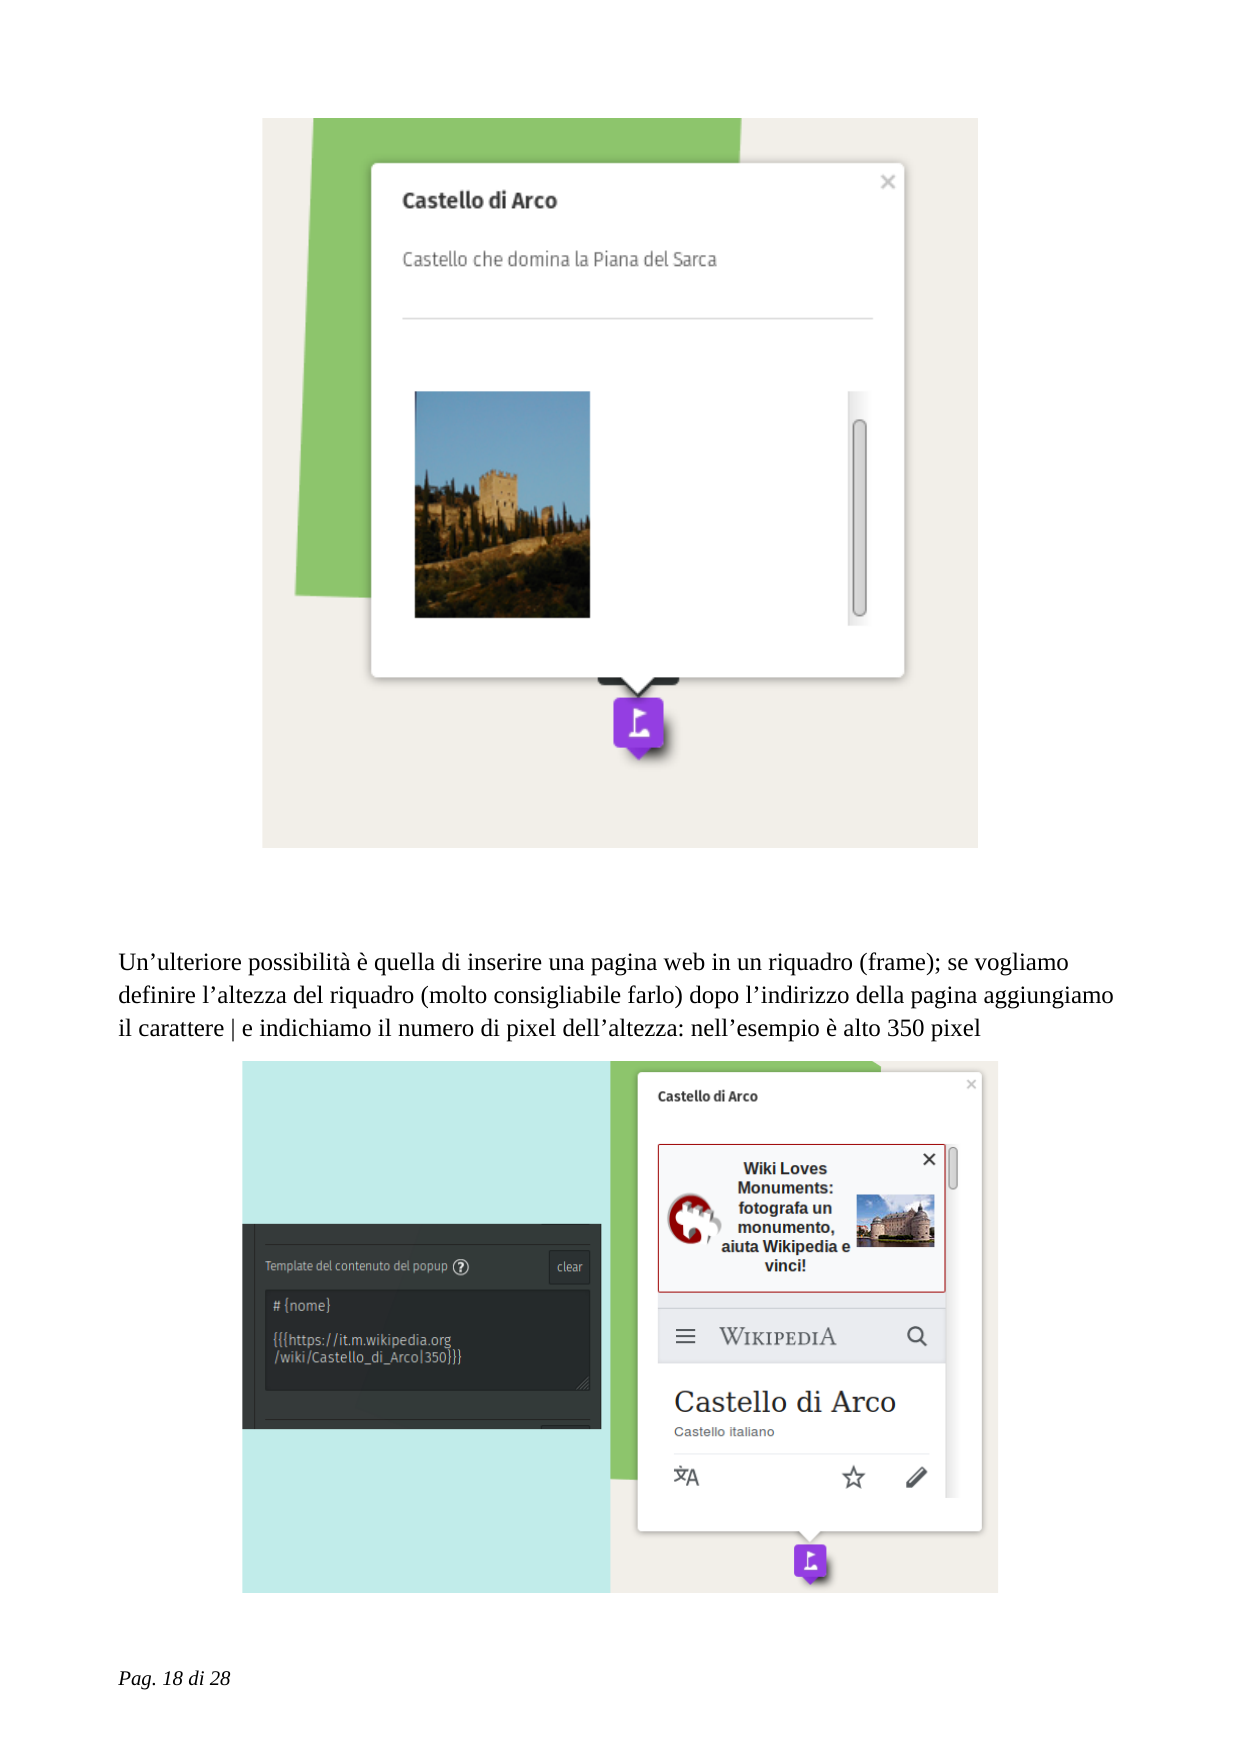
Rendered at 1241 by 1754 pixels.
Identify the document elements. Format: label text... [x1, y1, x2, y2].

picture [262, 118, 978, 848]
text Un’ulteriore possibilità è quella di inserire una pagina web in un riquadro (frame); se vogliamo definire l’altezza del riquadro (molto consigliabile farlo) dopo l’indirizzo della pagina aggiungiamo il carattere | e indichiamo il numero di pixel dell’altezza: nell’esempio è alto 350 pixel [118, 947, 1122, 1042]
picture [242, 1061, 999, 1593]
